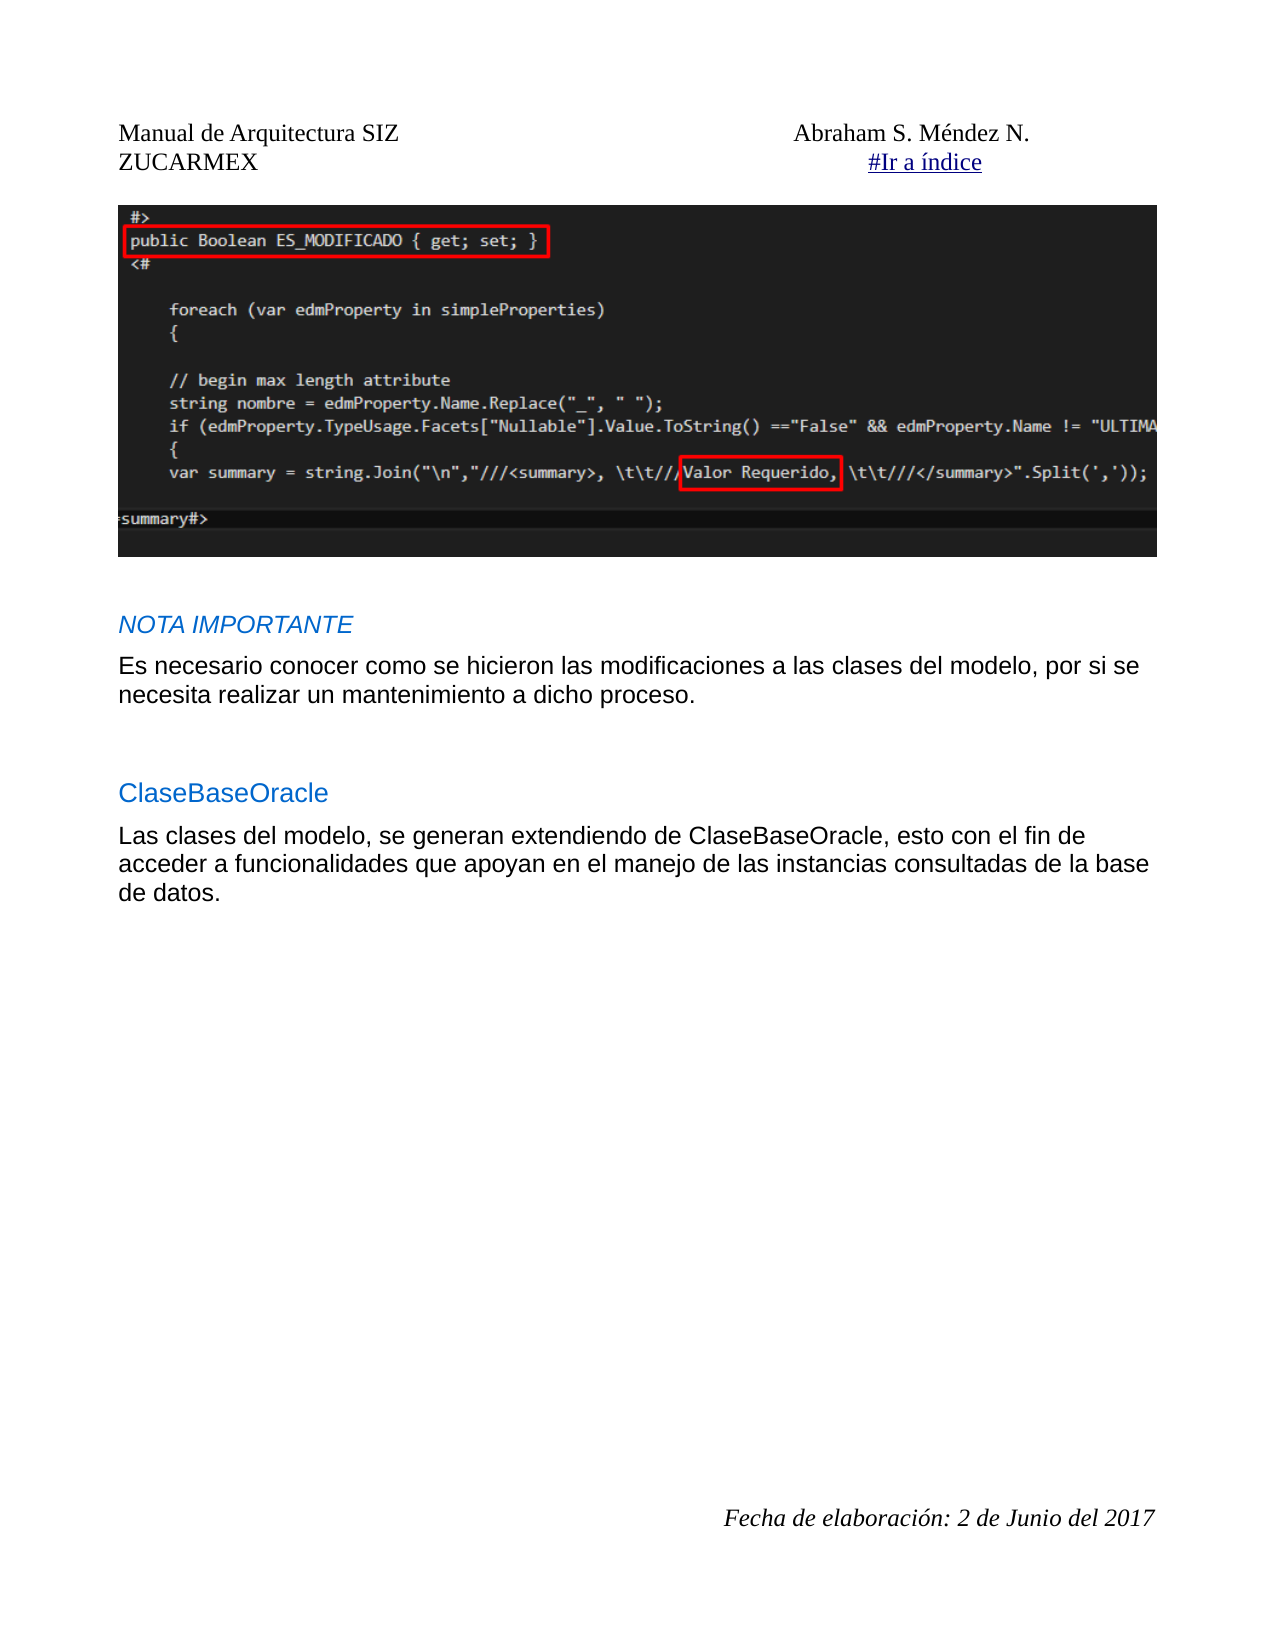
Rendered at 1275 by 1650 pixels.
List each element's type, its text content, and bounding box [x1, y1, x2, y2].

text Es necesario conocer como se hicieron las modificaciones a las clases del modelo, por si se necesita realizar un mantenimiento a dicho proceso. [118, 651, 1157, 709]
text ClaseBaseOracle [118, 777, 1157, 808]
picture [118, 205, 1157, 557]
text Las clases del modelo, se generan extendiendo de ClaseBaseOracle, esto con el fin de acceder a funcionalidades que apoyan en el manejo de las instancias consultadas de la base de datos. [118, 821, 1157, 907]
text NOTA IMPORTANTE [118, 610, 1157, 639]
